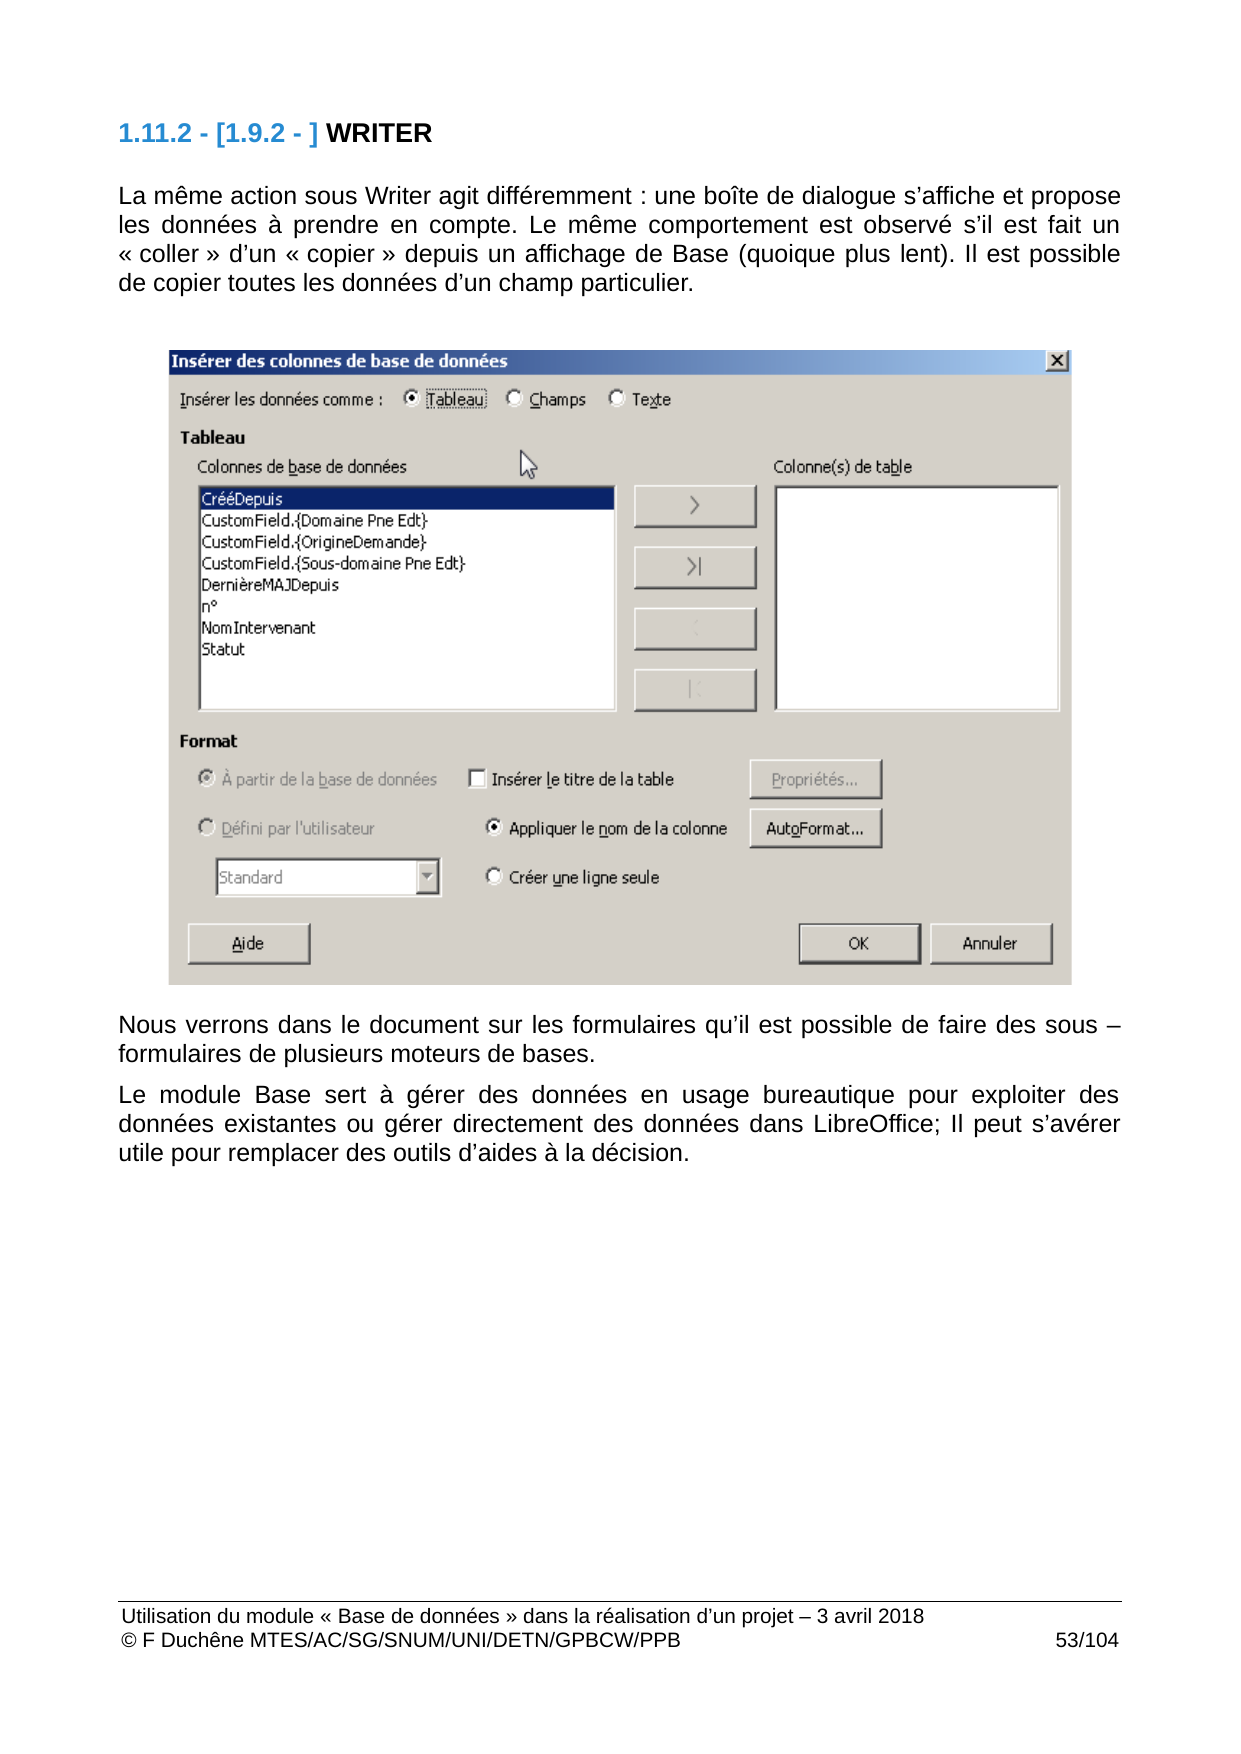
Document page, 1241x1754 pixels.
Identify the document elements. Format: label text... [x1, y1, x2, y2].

text La même action sous Writer agit différemment : une boîte de dialogue s’affiche et propose les données à prendre en compte. Le même comportement est observé s’il est fait un « coller » d’un « copier » depuis un affichage de Base (quoique plus lent). Il est possible de copier toutes les données d’un champ particulier. [118, 181, 1122, 296]
text Nous verrons dans le document sur les formulaires qu’il est possible de faire des sous – formulaires de plusieurs moteurs de bases. [118, 1010, 1122, 1067]
text Le module Base sert à gérer des données en usage bureautique pour exploiter des données existantes ou gérer directement des données dans LibreOffice; Il peut s’avérer utile pour remplacer des outils d’aides à la décision. [118, 1080, 1122, 1166]
subtitle WRITER [118, 117, 1122, 148]
